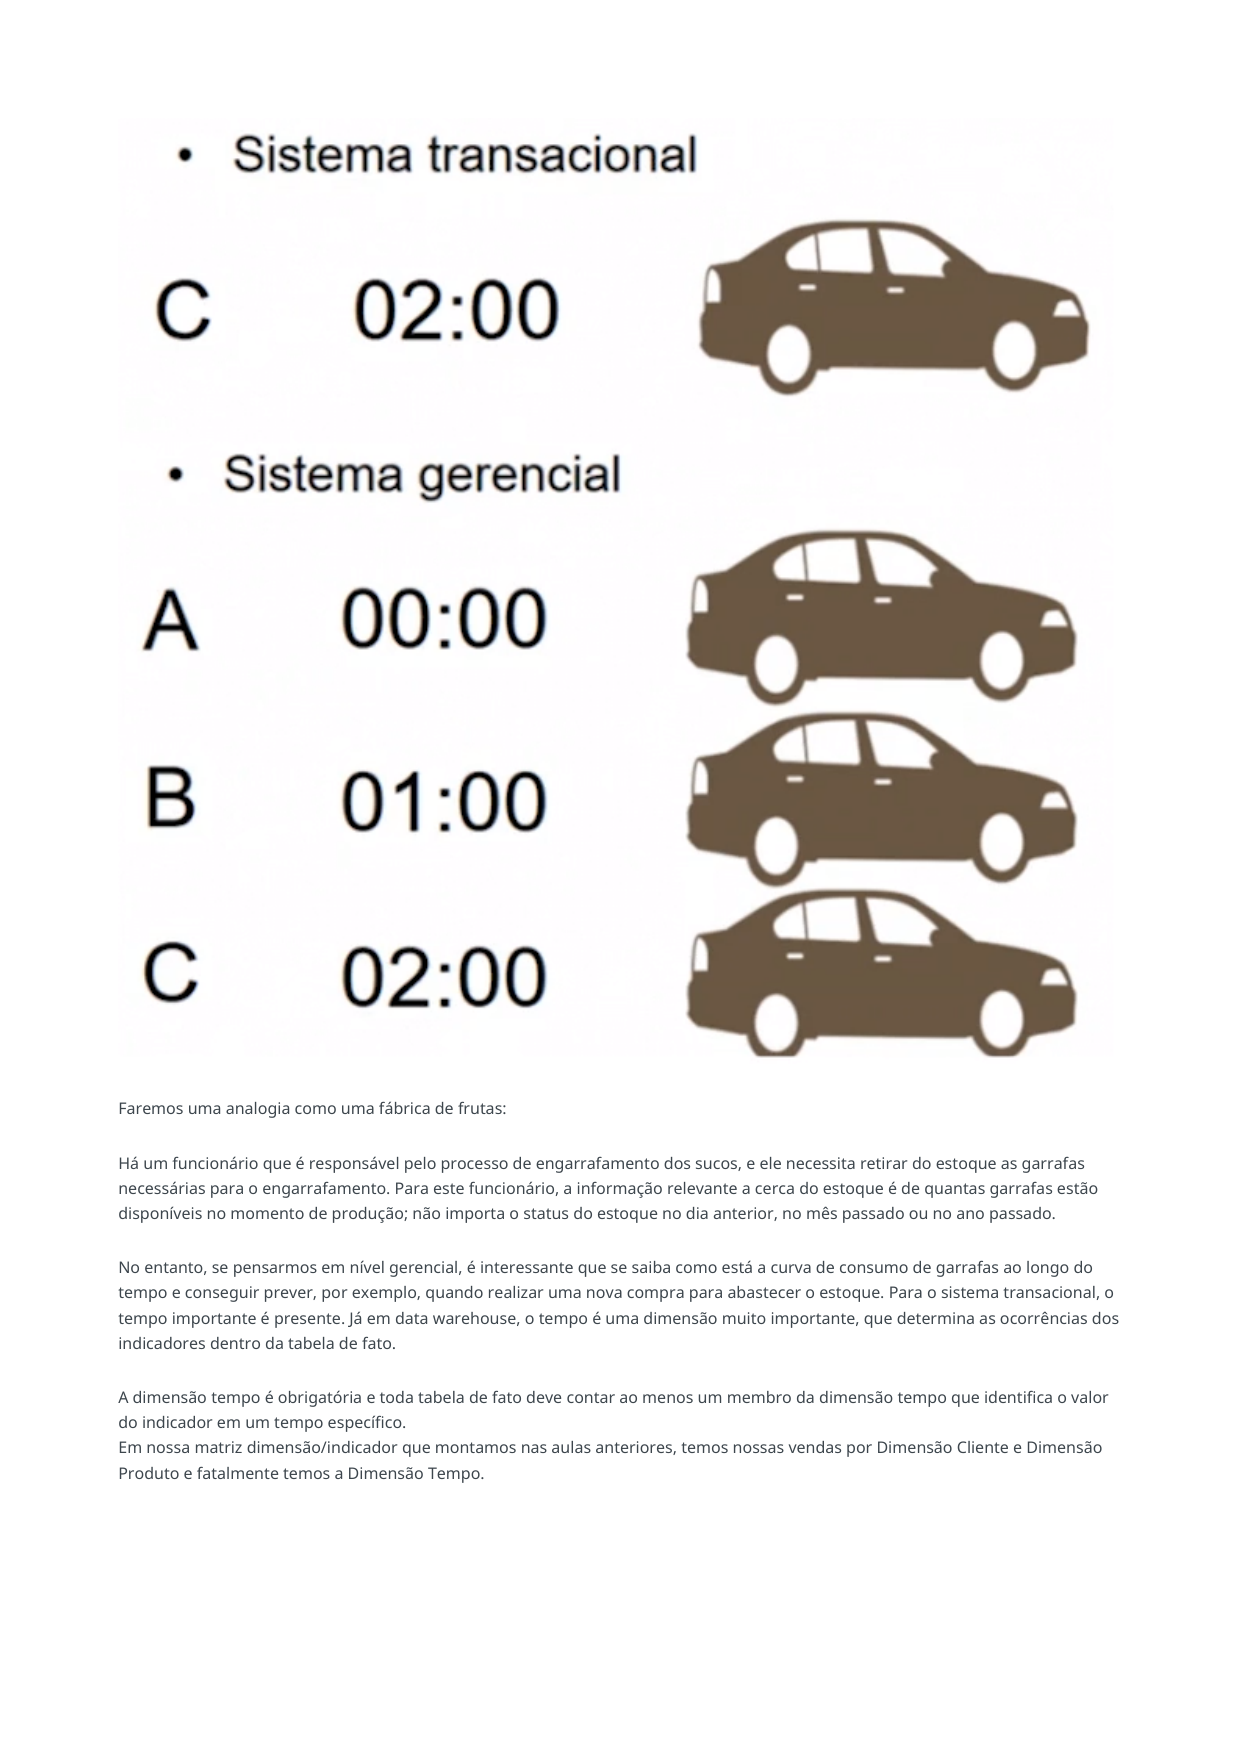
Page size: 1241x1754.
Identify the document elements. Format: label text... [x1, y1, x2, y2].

text No entanto, se pensarmos em nível gerencial, é interessante que se saiba como está a curva de consumo de garrafas ao longo do tempo e conseguir prever, por exemplo, quando realizar uma nova compra para abastecer o estoque. Para o sistema transacional, o tempo importante é presente. Já em data warehouse, o tempo é uma dimensão muito importante, que determina as ocorrências dos indicadores dentro da tabela de fato. [118, 1257, 1122, 1354]
text Faremos uma analogia como uma fábrica de frutas: [118, 1097, 1122, 1119]
text Em nossa matriz dimensão/indicador que montamos nas aulas anteriores, temos nossas vendas por Dimensão Cliente e Dimensão Produto e fatalmente temos a Dimensão Tempo. [118, 1437, 1122, 1484]
text A dimensão tempo é obrigatória e toda tabela de fato deve contar ao menos um membro da dimensão tempo que identifica o valor do indicador em um tempo específico. [118, 1387, 1122, 1433]
picture [118, 118, 1114, 1064]
text Há um funcionário que é responsável pelo processo de engarrafamento dos sucos, e ele necessita retirar do estoque as garrafas necessárias para o engarrafamento. Para este funcionário, a informação relevante a cerca do estoque é de quantas garrafas estão disponíveis no momento de produção; não importa o status do estoque no dia anterior, no mês passado ou no ano passado. [118, 1152, 1122, 1224]
